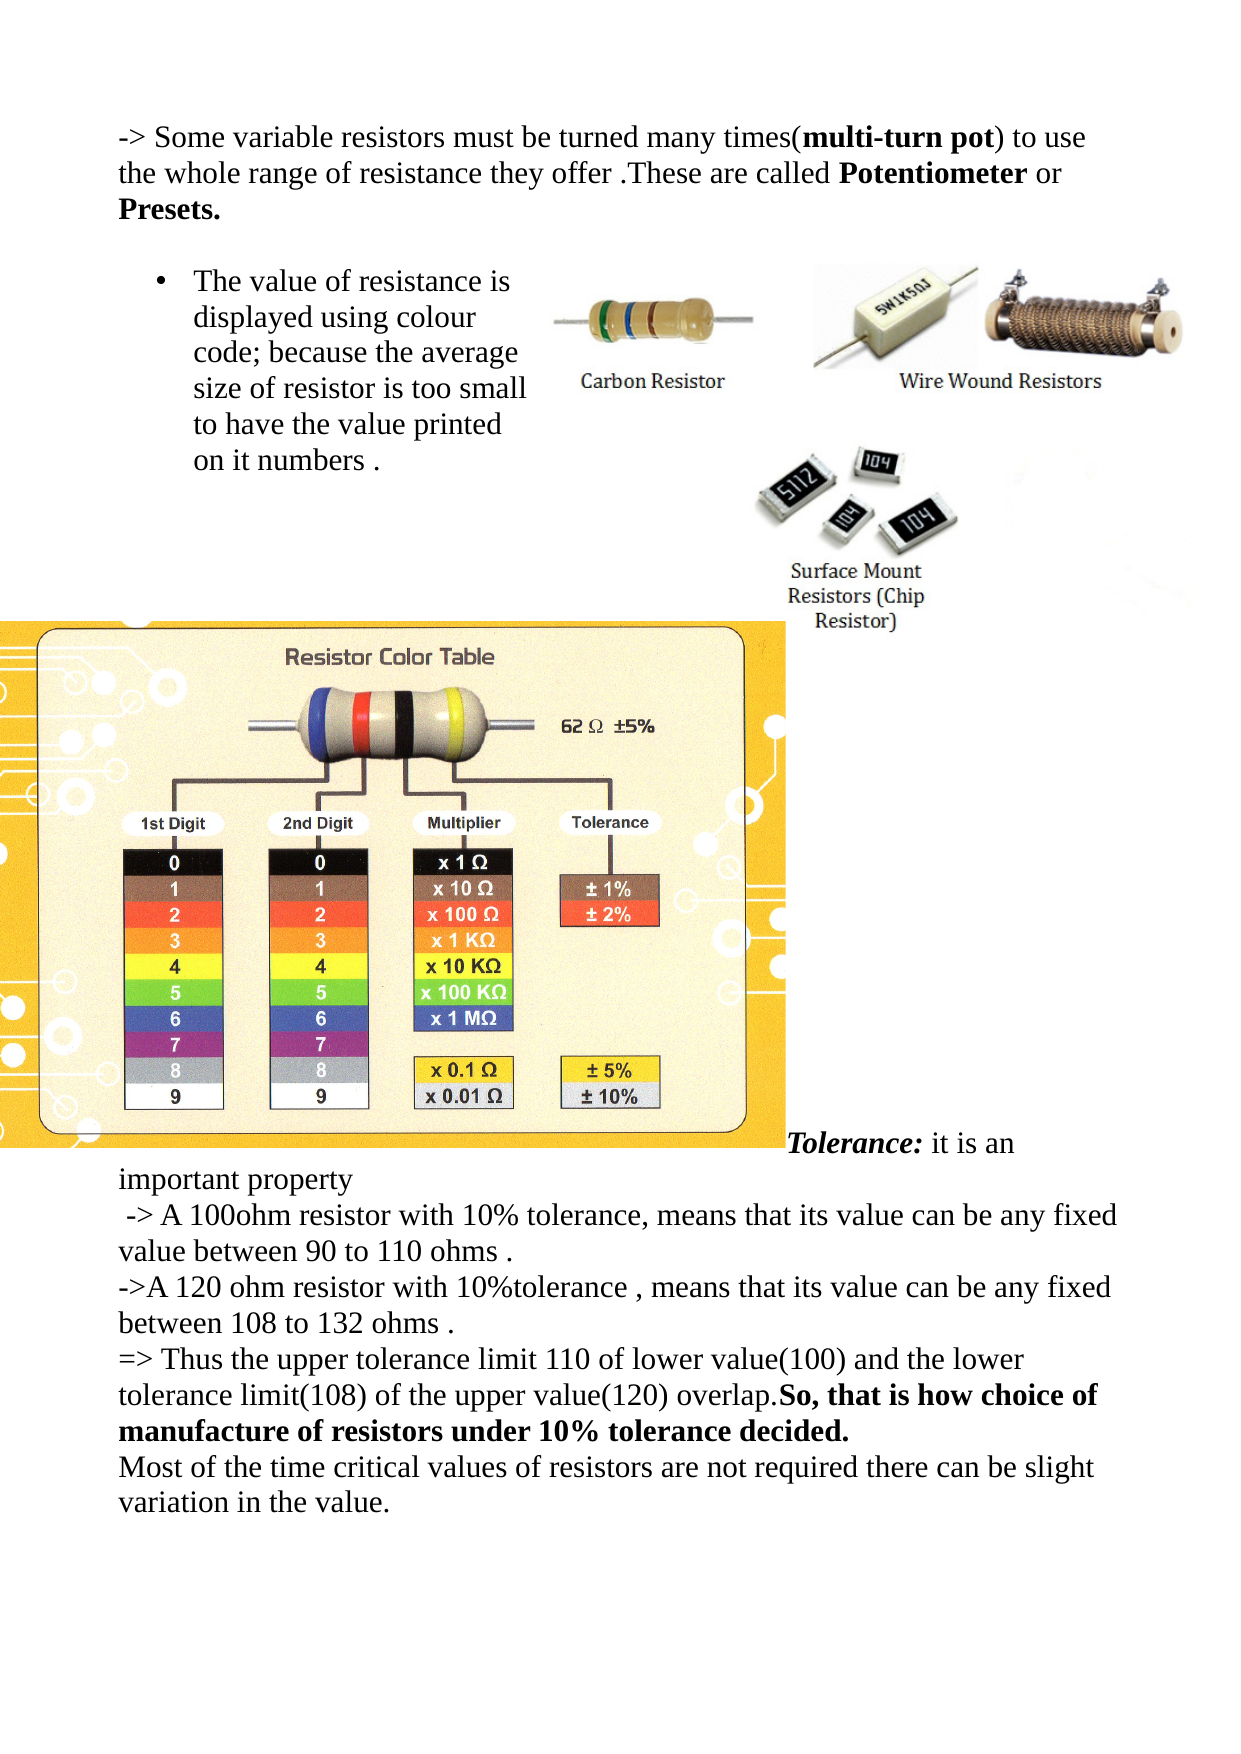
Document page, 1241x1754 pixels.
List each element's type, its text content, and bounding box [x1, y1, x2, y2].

text -> Some variable resistors must be turned many times(multi-turn pot) to use the whole range of resistance they offer .These are called Potentiometer or Presets. [118, 118, 1122, 226]
text => Thus the upper tolerance limit 110 of lower value(100) and the lower tolerance limit(108) of the upper value(120) overlap.So, that is how choice of manufacture of resistors under 10% tolerance decided. Most of the time critical values of resistors are not required there can be slight variation in the value. [118, 1340, 1122, 1520]
text Tolerance: it is an important property [118, 1124, 1122, 1196]
list The value of resistance is displayed using colour code; because the average size of resistor is too small to have the value printed on it numbers . [156, 262, 533, 477]
text ->A 120 ohm resistor with 10%tolerance , means that its value can be any fixed between 108 to 132 ohms . [118, 1268, 1122, 1340]
text -> A 100ohm resistor with 10% tolerance, means that its value can be any fixed value between 90 to 110 ohms . [118, 1196, 1122, 1268]
picture [0, 258, 1198, 1148]
